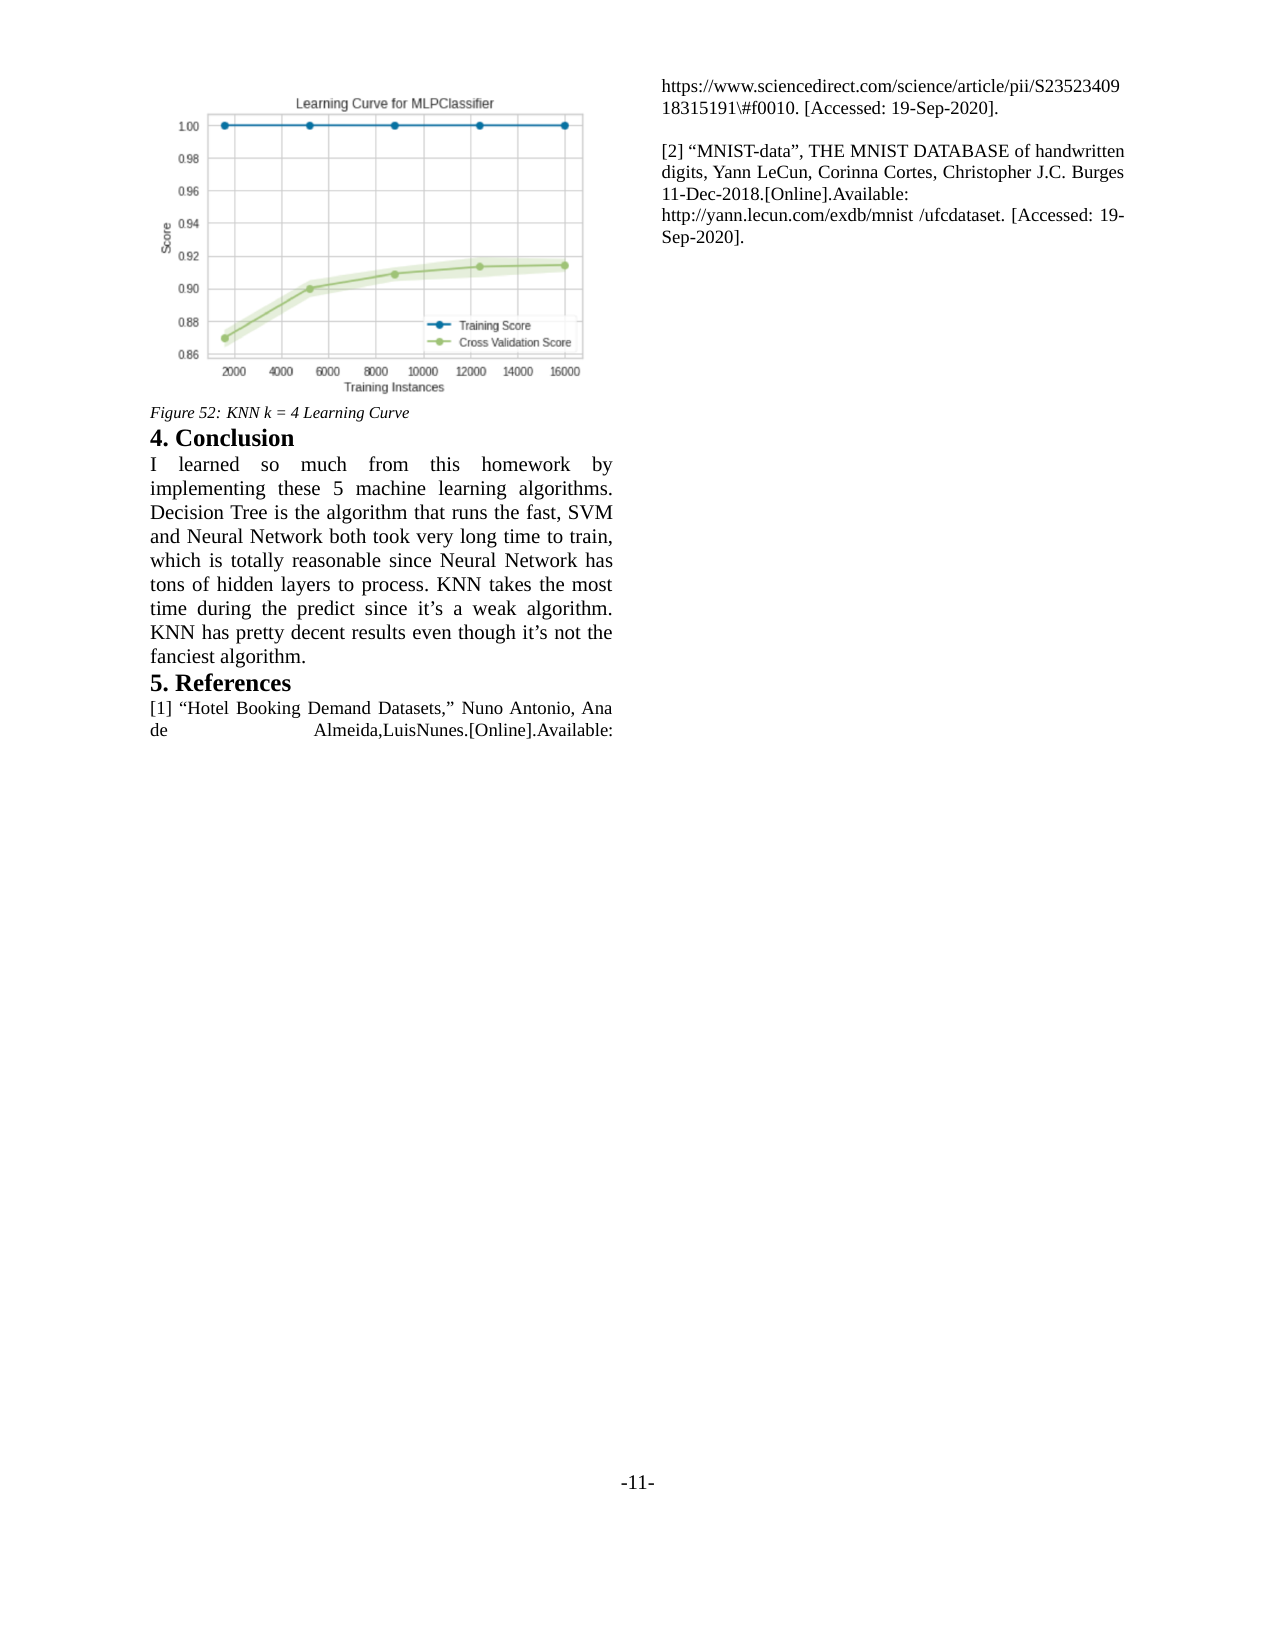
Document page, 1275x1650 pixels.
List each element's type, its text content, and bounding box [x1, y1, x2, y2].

subtitle 4. Conclusion [150, 423, 613, 452]
text [2] “MNIST-data”, THE MNIST DATABASE of handwritten digits, Yann LeCun, Corinna Cortes, Christopher J.C. Burges 11-Dec-2018.[Online].Available: http://yann.lecun.com/exdb/mnist /ufcdataset. [Accessed: 19-Sep-2020]. [661, 140, 1125, 247]
text Figure 52: KNN k = 4 Learning Curve [150, 75, 613, 423]
subtitle 5. References [150, 668, 613, 697]
text [1] “Hotel Booking Demand Datasets,” Nuno Antonio, Ana de Almeida,LuisNunes.[Online].Available: [150, 697, 613, 740]
text https://www.sciencedirect.com/science/article/pii/S2352340918315191\#f0010. [Accessed: 19-Sep-2020]. [661, 75, 1125, 118]
subtitle I learned so much from this homework by implementing these 5 machine learning algorithms. Decision Tree is the algorithm that runs the fast, SVM and Neural Network both took very long time to train, which is totally reasonable since Neural Network has tons of hidden layers to process. KNN takes the most time during the predict since it’s a weak algorithm. KNN has pretty decent results even though it’s not the fanciest algorithm. [150, 452, 613, 668]
